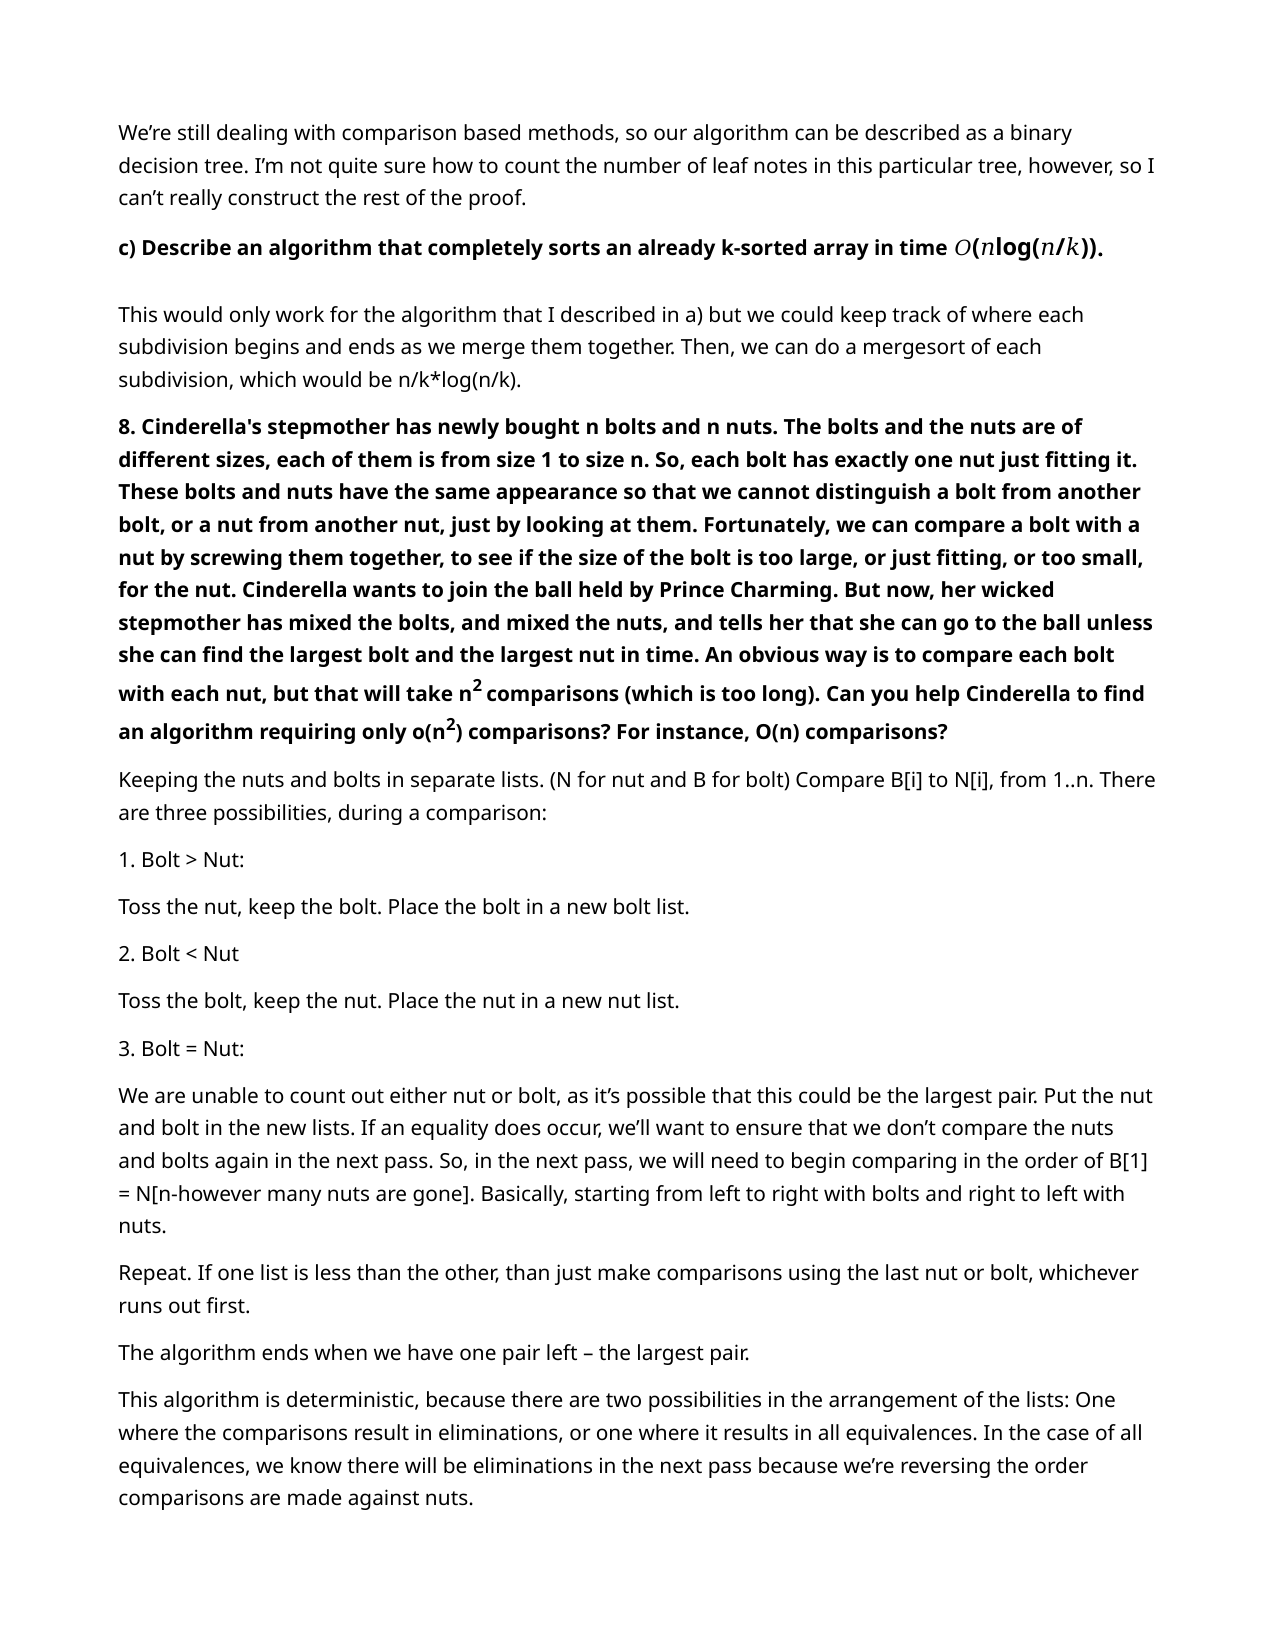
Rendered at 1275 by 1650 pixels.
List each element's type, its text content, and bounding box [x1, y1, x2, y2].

text We are unable to count out either nut or bolt, as it’s possible that this could be the largest pair. Put the nut and bolt in the new lists. If an equality does occur, we’ll want to ensure that we don’t compare the nuts and bolts again in the next pass. So, in the next pass, we will need to begin comparing in the order of B[1] = N[n-however many nuts are gone]. Basically, starting from left to right with bolts and right to left with nuts. [118, 1081, 1157, 1240]
text 8. Cinderella's stepmother has newly bought n bolts and n nuts. The bolts and the nuts are of different sizes, each of them is from size 1 to size n. So, each bolt has exactly one nut just fitting it. These bolts and nuts have the same appearance so that we cannot distinguish a bolt from another bolt, or a nut from another nut, just by looking at them. Fortunately, we can compare a bolt with a nut by screwing them together, to see if the size of the bolt is too large, or just fitting, or too small, for the nut. Cinderella wants to join the ball held by Prince Charming. But now, her wicked stepmother has mixed the bolts, and mixed the nuts, and tells her that she can go to the ball unless she can find the largest bolt and the largest nut in time. An obvious way is to compare each bolt with each nut, but that will take n2 comparisons (which is too long). Can you help Cinderella to find an algorithm requiring only o(n2) comparisons? For instance, O(n) comparisons? [118, 412, 1157, 746]
text Toss the bolt, keep the nut. Place the nut in a new nut list. [118, 987, 1157, 1015]
text 1. Bolt > Nut: [118, 845, 1157, 873]
text Keeping the nuts and bolts in separate lists. (N for nut and B for bolt) Compare B[i] to N[i], from 1..n. There are three possibilities, during a comparison: [118, 765, 1157, 826]
text Toss the nut, keep the bolt. Place the bolt in a new bolt list. [118, 892, 1157, 921]
text We’re still dealing with comparison based methods, so our algorithm can be described as a binary decision tree. I’m not quite sure how to count the number of leaf notes in this particular tree, however, so I can’t really construct the rest of the proof. [118, 118, 1157, 212]
text This algorithm is deterministic, because there are two possibilities in the arrangement of the lists: One where the comparisons result in eliminations, or one where it results in all equivalences. In the case of all equivalences, we know there will be eliminations in the next pass because we’re reversing the order comparisons are made against nuts. [118, 1386, 1157, 1512]
text Repeat. If one list is less than the other, than just make comparisons using the last nut or bolt, whichever runs out first. [118, 1258, 1157, 1319]
text 3. Bolt = Nut: [118, 1034, 1157, 1062]
text 2. Bolt < Nut [118, 939, 1157, 968]
text The algorithm ends when we have one pair left – the largest pair. [118, 1338, 1157, 1367]
text c) Describe an algorithm that completely sorts an already k-sorted array in time 𝑂(𝑛log(𝑛/𝑘)). [118, 231, 1157, 262]
text This would only work for the algorithm that I described in a) but we could keep track of where each subdivision begins and ends as we merge them together. Then, we can do a mergesort of each subdivision, which would be n/k*log(n/k). [118, 300, 1157, 393]
